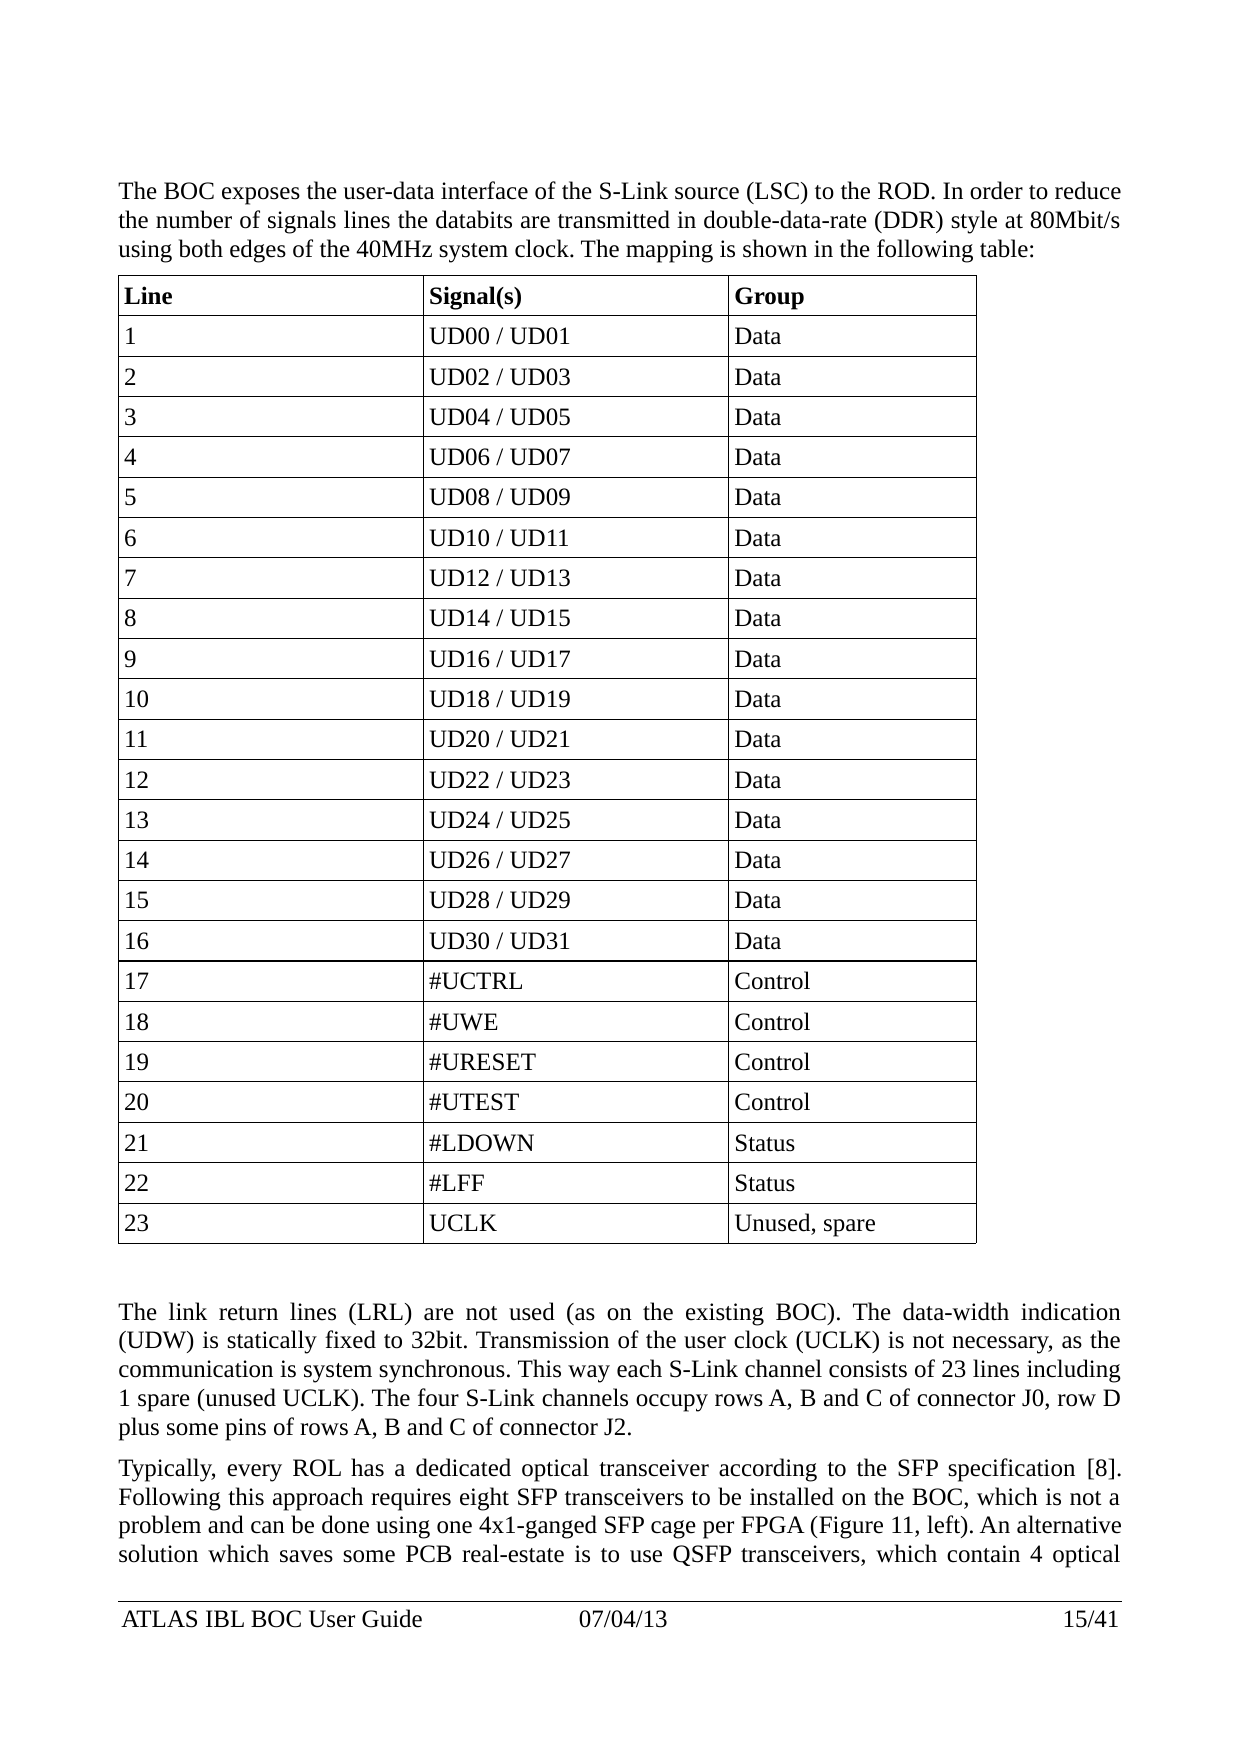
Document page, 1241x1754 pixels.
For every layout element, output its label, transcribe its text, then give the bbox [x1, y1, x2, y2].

table_cell UCLK [424, 1204, 728, 1243]
table_cell Data [729, 478, 976, 517]
table_cell UD00 / UD01 [424, 316, 728, 356]
table_cell 5 [119, 478, 423, 517]
table_cell UD20 / UD21 [424, 720, 728, 759]
table_cell Data [729, 599, 976, 638]
table_cell 11 [119, 720, 423, 759]
table_cell UD24 / UD25 [424, 800, 728, 839]
table_cell #LDOWN [424, 1123, 728, 1162]
table_cell UD10 / UD11 [424, 518, 728, 557]
table_cell Data [729, 881, 976, 920]
table_cell 2 [119, 357, 423, 396]
table_cell UD18 / UD19 [424, 679, 728, 718]
table_cell 21 [119, 1123, 423, 1162]
table_cell 8 [119, 599, 423, 638]
table_cell 10 [119, 679, 423, 718]
table_cell Data [729, 316, 976, 356]
table_cell Data [729, 558, 976, 598]
table_cell UD16 / UD17 [424, 639, 728, 678]
table_cell Data [729, 397, 976, 436]
table_cell UD22 / UD23 [424, 760, 728, 799]
table_cell 16 [119, 921, 423, 960]
table_cell Data [729, 720, 976, 759]
table_cell 12 [119, 760, 423, 799]
table_header 17 [119, 962, 423, 1001]
table_cell #UWE [424, 1002, 728, 1041]
table_cell Data [729, 760, 976, 799]
table_cell 14 [119, 841, 423, 880]
table_cell 1 [119, 316, 423, 356]
table_cell UD06 / UD07 [424, 437, 728, 477]
table_cell 19 [119, 1042, 423, 1081]
table_header Line [119, 276, 423, 315]
table_cell UD08 / UD09 [424, 478, 728, 517]
table_cell Data [729, 357, 976, 396]
table_cell Control [729, 1002, 976, 1041]
table_cell Data [729, 437, 976, 477]
table_cell UD30 / UD31 [424, 921, 728, 960]
table_header Control [729, 962, 976, 1001]
table_cell Data [729, 679, 976, 718]
table_cell 20 [119, 1082, 423, 1122]
table_cell 9 [119, 639, 423, 678]
table_cell 3 [119, 397, 423, 436]
table_cell Status [729, 1163, 976, 1202]
table_cell Control [729, 1042, 976, 1081]
table_cell 15 [119, 881, 423, 920]
table_cell UD28 / UD29 [424, 881, 728, 920]
table_cell Data [729, 800, 976, 839]
table_cell Status [729, 1123, 976, 1162]
table_cell #UTEST [424, 1082, 728, 1122]
table_cell 18 [119, 1002, 423, 1041]
table_cell Data [729, 639, 976, 678]
table_cell UD12 / UD13 [424, 558, 728, 598]
table_cell UD02 / UD03 [424, 357, 728, 396]
table_cell Data [729, 841, 976, 880]
table_cell 4 [119, 437, 423, 477]
table_cell 6 [119, 518, 423, 557]
table_cell 22 [119, 1163, 423, 1202]
table_cell UD14 / UD15 [424, 599, 728, 638]
table_header #UCTRL [424, 962, 728, 1001]
table_header Signal(s) [424, 276, 728, 315]
text Typically, every ROL has a dedicated optical transceiver according to the SFP specification [8]. Following this approach requires eight SFP transceivers to be installed on the BOC, which is not a problem and can be done using one 4x1-ganged SFP cage per FPGA (Figure 11, left). An alternative solution which saves some PCB real-estate is to use QSFP transceivers, which contain 4 optical [118, 1453, 1122, 1568]
table_cell #URESET [424, 1042, 728, 1081]
table_cell Control [729, 1082, 976, 1122]
table_cell Data [729, 518, 976, 557]
table_cell Data [729, 921, 976, 960]
table_header Group [729, 276, 976, 315]
table_cell Unused, spare [729, 1204, 976, 1243]
table_cell UD04 / UD05 [424, 397, 728, 436]
table_cell 13 [119, 800, 423, 839]
table_cell 7 [119, 558, 423, 598]
table_cell 23 [119, 1204, 423, 1243]
text The BOC exposes the user-data interface of the S-Link source (LSC) to the ROD. In order to reduce the number of signals lines the databits are transmitted in double-data-rate (DDR) style at 80Mbit/s using both edges of the 40MHz system clock. The mapping is shown in the following table: [118, 176, 1122, 263]
text The link return lines (LRL) are not used (as on the existing BOC). The data-width indication (UDW) is statically fixed to 32bit. Transmission of the user clock (UCLK) is not necessary, as the communication is system synchronous. This way each S-Link channel consists of 23 lines including 1 spare (unused UCLK). The four S-Link channels occupy rows A, B and C of connector J0, row D plus some pins of rows A, B and C of connector J2. [118, 1297, 1122, 1440]
table_cell UD26 / UD27 [424, 841, 728, 880]
table_cell #LFF [424, 1163, 728, 1202]
